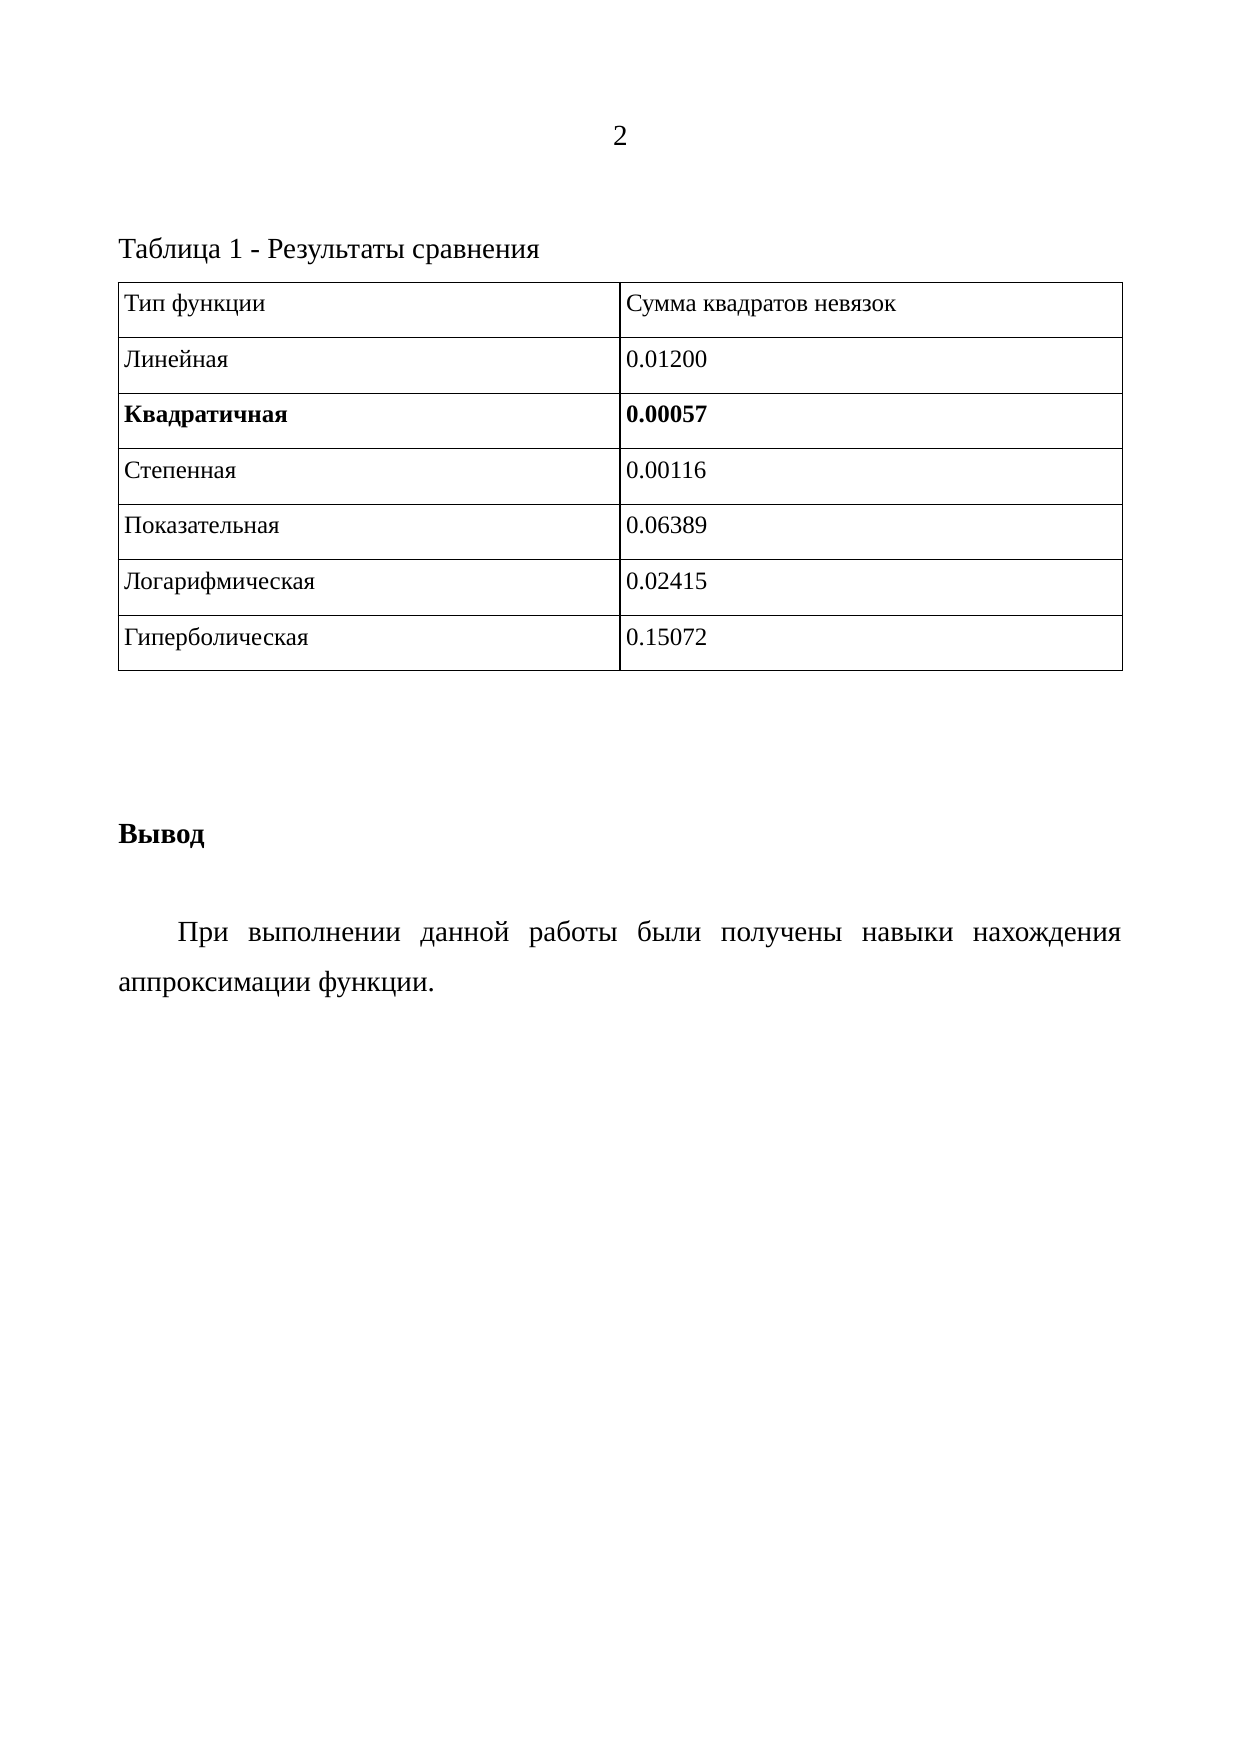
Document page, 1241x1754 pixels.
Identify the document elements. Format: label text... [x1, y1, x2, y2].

table_cell 0,06389 [621, 505, 1122, 559]
table_cell 0,15072 [621, 616, 1122, 670]
text Таблица 1 - Результаты сравнения [118, 231, 1122, 265]
table_header Тип функции [119, 283, 619, 337]
subtitle Вывод [118, 816, 1122, 850]
table_cell Показательная [119, 505, 619, 559]
table_header Сумма квадратов невязок [621, 283, 1122, 337]
table_cell 0,00116 [621, 449, 1122, 504]
table_cell 0,01200 [621, 338, 1122, 393]
table_cell 0,00057 [621, 394, 1122, 448]
table_cell Степенная [119, 449, 619, 504]
table_cell 0,02415 [621, 560, 1122, 615]
table_cell Квадратичная [119, 394, 619, 448]
text При выполнении данной работы были получены навыки нахождения аппроксимации функции. [118, 914, 1122, 998]
table_cell Логарифмическая [119, 560, 619, 615]
table_cell Линейная [119, 338, 619, 393]
table_cell Гиперболическая [119, 616, 619, 670]
